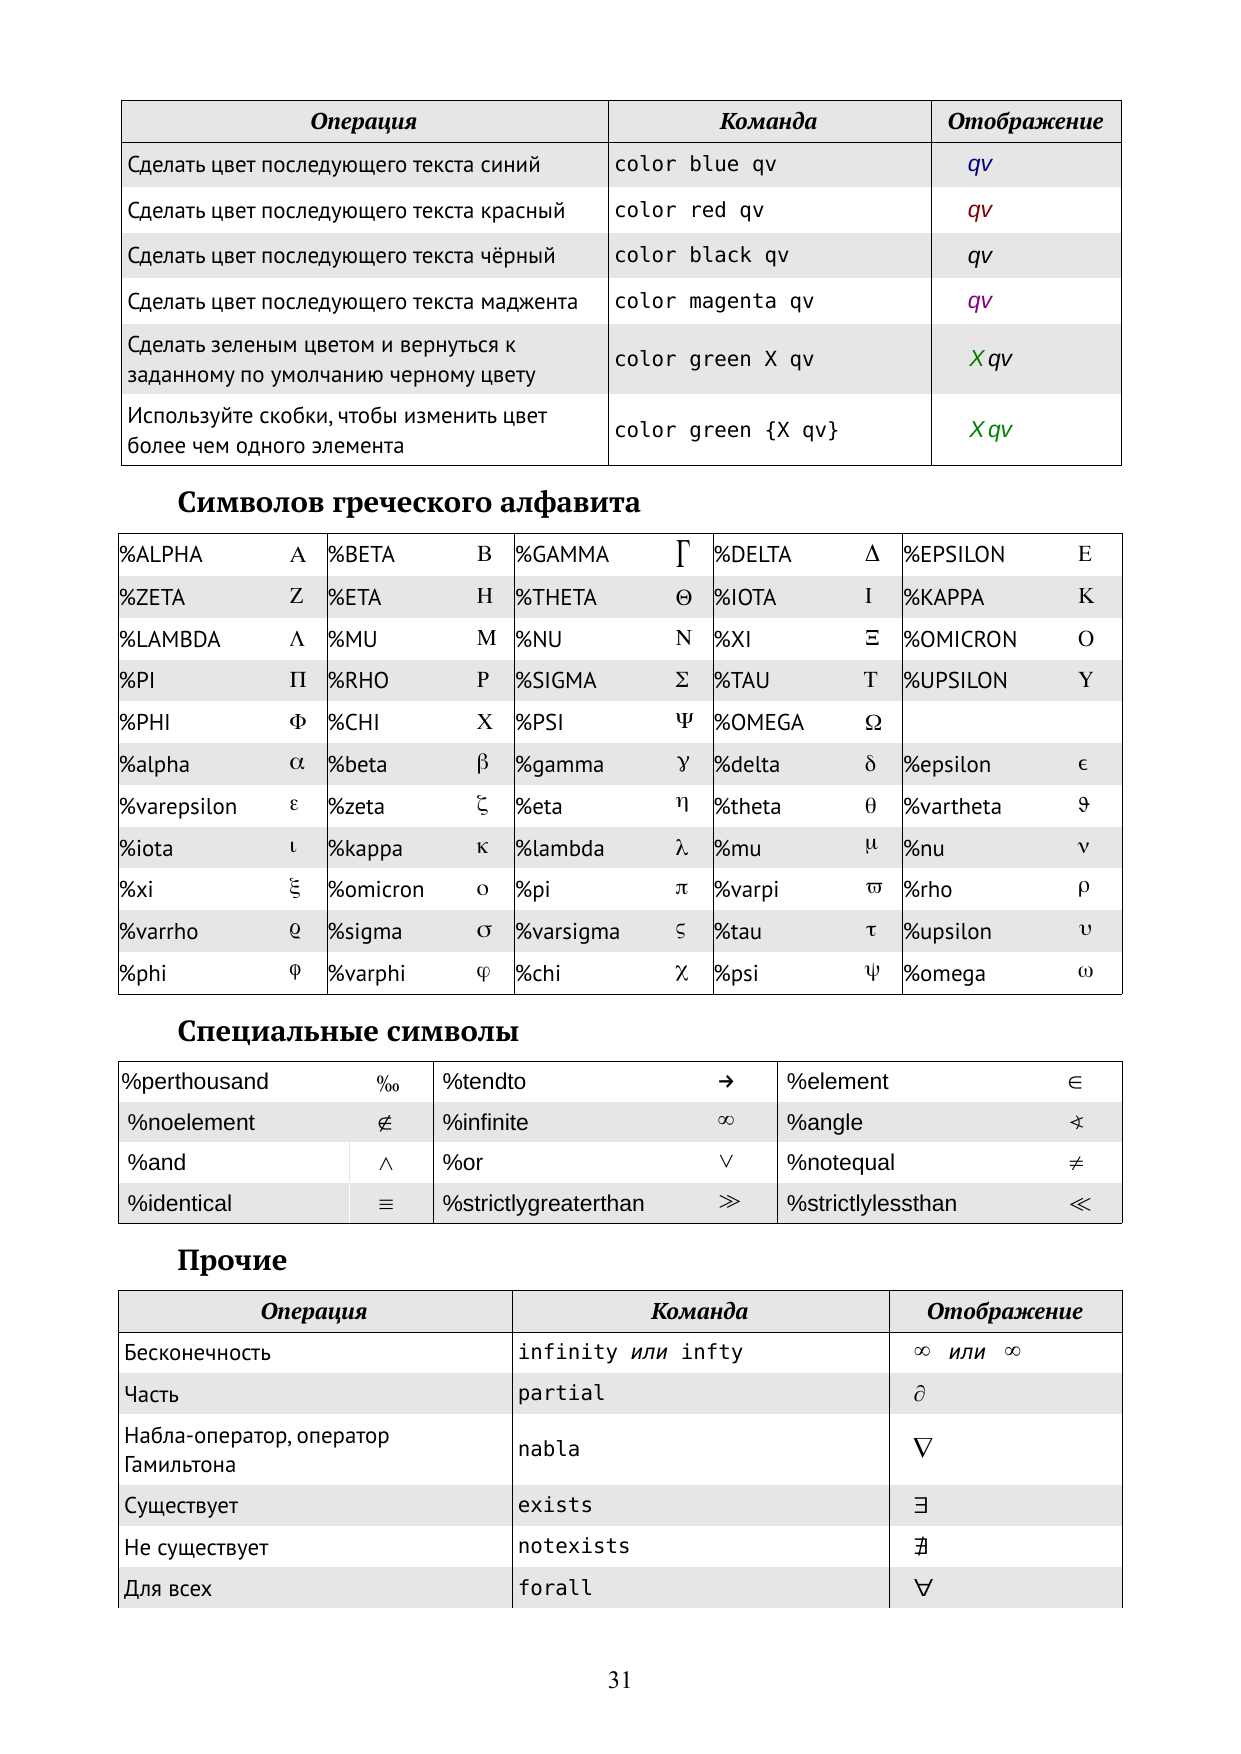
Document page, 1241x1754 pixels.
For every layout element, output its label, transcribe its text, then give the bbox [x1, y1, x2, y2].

subtitle Специальные символы [177, 1011, 1122, 1049]
table_cell Набла-оператор, оператор Гамильтона [119, 1414, 512, 1485]
table_cell [668, 910, 713, 952]
table_header %GAMMA [515, 534, 668, 576]
table_cell %PSI [515, 701, 668, 743]
table_cell %zeta [328, 785, 469, 827]
table_header %element [778, 1062, 1040, 1102]
table_cell [932, 233, 1121, 278]
table_cell %theta [714, 785, 857, 827]
table_cell Сделать цвет последующего текста красный [122, 187, 608, 233]
table_cell [282, 618, 327, 659]
table_cell %alpha [119, 743, 282, 785]
table_cell [282, 827, 327, 868]
table_header %EPSILON [903, 534, 1070, 576]
table_cell %epsilon [903, 743, 1070, 785]
table_cell %infinite [434, 1102, 690, 1142]
table_cell %or [434, 1142, 690, 1183]
table_cell [1070, 743, 1122, 785]
table_cell %ZETA [119, 576, 282, 618]
table_cell %beta [328, 743, 469, 785]
table_header Команда [513, 1291, 889, 1332]
table_cell [857, 785, 902, 827]
table_cell %gamma [515, 743, 668, 785]
table_header [1040, 1062, 1122, 1102]
table_cell [668, 576, 713, 618]
table_cell Сделать цвет последующего текста чёрный [122, 233, 608, 278]
table_cell [903, 701, 1070, 743]
table_cell %strictlylessthan [778, 1183, 1040, 1223]
table_cell %lambda [515, 827, 668, 868]
table_cell [668, 827, 713, 868]
table_cell notexists [513, 1526, 889, 1567]
table_cell %tau [714, 910, 857, 952]
table_cell [690, 1183, 777, 1223]
table_cell %SIGMA [515, 660, 668, 701]
table_cell [1070, 701, 1122, 743]
table_cell %varphi [328, 952, 469, 994]
table_cell Не существует [119, 1526, 512, 1567]
table_cell %MU [328, 618, 469, 659]
table_header %tendto [434, 1062, 690, 1102]
table_cell [469, 701, 514, 743]
table_cell [857, 618, 902, 659]
table_cell %omega [903, 952, 1070, 994]
table_cell Часть [119, 1373, 512, 1414]
table_cell %kappa [328, 827, 469, 868]
table_cell color blue qv [609, 143, 931, 187]
table_cell [1070, 910, 1122, 952]
table_cell [932, 278, 1121, 324]
table_cell [282, 910, 327, 952]
table_cell [1070, 618, 1122, 659]
table_cell [469, 618, 514, 659]
table_cell [668, 660, 713, 701]
table_cell [890, 1414, 1122, 1485]
table_cell [1070, 660, 1122, 701]
table_cell %IOTA [714, 576, 857, 618]
table_cell [1070, 952, 1122, 994]
table_cell %UPSILON [903, 660, 1070, 701]
table_cell [932, 324, 1121, 394]
table_cell Для всех [119, 1567, 512, 1608]
table_cell [890, 1526, 1122, 1567]
table_cell %and [119, 1142, 349, 1183]
table_cell [469, 743, 514, 785]
table_cell %KAPPA [903, 576, 1070, 618]
table_cell или [890, 1333, 1122, 1373]
table_cell [668, 618, 713, 659]
table_cell %OMICRON [903, 618, 1070, 659]
table_cell Существует [119, 1485, 512, 1526]
subtitle Прочие [177, 1241, 1122, 1279]
table_cell %upsilon [903, 910, 1070, 952]
subtitle Символов греческого алфавита [177, 483, 1122, 521]
table_cell color magenta qv [609, 278, 931, 324]
table_cell %PI [119, 660, 282, 701]
table_cell [469, 827, 514, 868]
table_cell [282, 743, 327, 785]
table_cell %noelement [119, 1102, 349, 1142]
table_cell forall [513, 1567, 889, 1608]
table_header [668, 534, 713, 576]
table_cell [282, 952, 327, 994]
table_cell %delta [714, 743, 857, 785]
table_cell [282, 785, 327, 827]
table_header Операция [119, 1291, 512, 1332]
table_header [469, 534, 514, 576]
table_cell %nu [903, 827, 1070, 868]
table_header [857, 534, 902, 576]
table_cell [668, 868, 713, 910]
table_cell [857, 868, 902, 910]
table_cell [690, 1102, 777, 1142]
table_cell [469, 910, 514, 952]
table_cell [857, 660, 902, 701]
table_cell %strictlygreaterthan [434, 1183, 690, 1223]
table_cell %phi [119, 952, 282, 994]
table_cell %NU [515, 618, 668, 659]
table_cell %notequal [778, 1142, 1040, 1183]
table_cell [857, 576, 902, 618]
table_cell [1070, 868, 1122, 910]
table_cell [857, 910, 902, 952]
table_cell Бесконечность [119, 1333, 512, 1373]
table_cell %TAU [714, 660, 857, 701]
table_cell %mu [714, 827, 857, 868]
table_cell %LAMBDA [119, 618, 282, 659]
table_cell %varpi [714, 868, 857, 910]
table_cell [857, 952, 902, 994]
table_cell Сделать зеленым цветом и вернуться к заданному по умолчанию черному цвету [122, 324, 608, 394]
table_cell [890, 1567, 1122, 1608]
table_cell [668, 743, 713, 785]
table_cell [668, 701, 713, 743]
table_cell partial [513, 1373, 889, 1414]
table_cell nabla [513, 1414, 889, 1485]
table_header Операция [122, 101, 608, 142]
table_cell %omicron [328, 868, 469, 910]
table_cell [857, 827, 902, 868]
table_header %perthousand [119, 1062, 349, 1102]
table_cell color green {X qv} [609, 395, 931, 465]
table_cell [857, 701, 902, 743]
table_cell [668, 785, 713, 827]
table_cell %CHI [328, 701, 469, 743]
table_header Отображение [890, 1291, 1122, 1332]
table_cell [282, 868, 327, 910]
table_header %DELTA [714, 534, 857, 576]
table_cell %ETA [328, 576, 469, 618]
table_header [350, 1062, 433, 1102]
table_cell %OMEGA [714, 701, 857, 743]
table_cell %rho [903, 868, 1070, 910]
table_cell infinity или infty [513, 1333, 889, 1373]
table_cell color green X qv [609, 324, 931, 394]
table_cell [1040, 1183, 1122, 1223]
table_cell %pi [515, 868, 668, 910]
table_cell [1070, 576, 1122, 618]
table_cell Сделать цвет последующего текста синий [122, 143, 608, 187]
table_cell [469, 785, 514, 827]
table_header [1070, 534, 1122, 576]
table_cell %eta [515, 785, 668, 827]
table_cell %sigma [328, 910, 469, 952]
table_cell [469, 660, 514, 701]
table_cell [1070, 785, 1122, 827]
table_cell [932, 395, 1121, 465]
table_cell %chi [515, 952, 668, 994]
table_header %BETA [328, 534, 469, 576]
table_cell %varepsilon [119, 785, 282, 827]
table_cell Используйте скобки, чтобы изменить цвет более чем одного элемента [122, 395, 608, 465]
table_cell %XI [714, 618, 857, 659]
table_header %ALPHA [119, 534, 282, 576]
table_header [690, 1062, 777, 1102]
table_cell [350, 1142, 433, 1183]
table_cell %xi [119, 868, 282, 910]
table_header [282, 534, 327, 576]
table_cell %THETA [515, 576, 668, 618]
table_cell exists [513, 1485, 889, 1526]
table_header Команда [609, 101, 931, 142]
table_cell color red qv [609, 187, 931, 233]
table_cell [932, 143, 1121, 187]
table_cell [1070, 827, 1122, 868]
table_cell [1040, 1102, 1122, 1142]
table_cell [350, 1183, 433, 1223]
table_cell [469, 576, 514, 618]
table_cell %identical [119, 1183, 349, 1223]
table_cell [469, 952, 514, 994]
table_cell [890, 1485, 1122, 1526]
table_cell %angle [778, 1102, 1040, 1142]
table_cell %RHO [328, 660, 469, 701]
table_cell %iota [119, 827, 282, 868]
table_cell [932, 187, 1121, 233]
table_cell %psi [714, 952, 857, 994]
table_cell [282, 660, 327, 701]
table_cell [690, 1142, 777, 1183]
table_cell color black qv [609, 233, 931, 278]
table_cell %varrho [119, 910, 282, 952]
table_cell Сделать цвет последующего текста маджента [122, 278, 608, 324]
table_cell [350, 1102, 433, 1142]
table_cell [1040, 1142, 1122, 1183]
table_cell [282, 576, 327, 618]
table_cell %PHI [119, 701, 282, 743]
table_cell [890, 1373, 1122, 1414]
table_cell [857, 743, 902, 785]
table_cell [668, 952, 713, 994]
table_cell %vartheta [903, 785, 1070, 827]
table_cell [282, 701, 327, 743]
table_cell [469, 868, 514, 910]
table_header Отображение [932, 101, 1121, 142]
table_cell %varsigma [515, 910, 668, 952]
